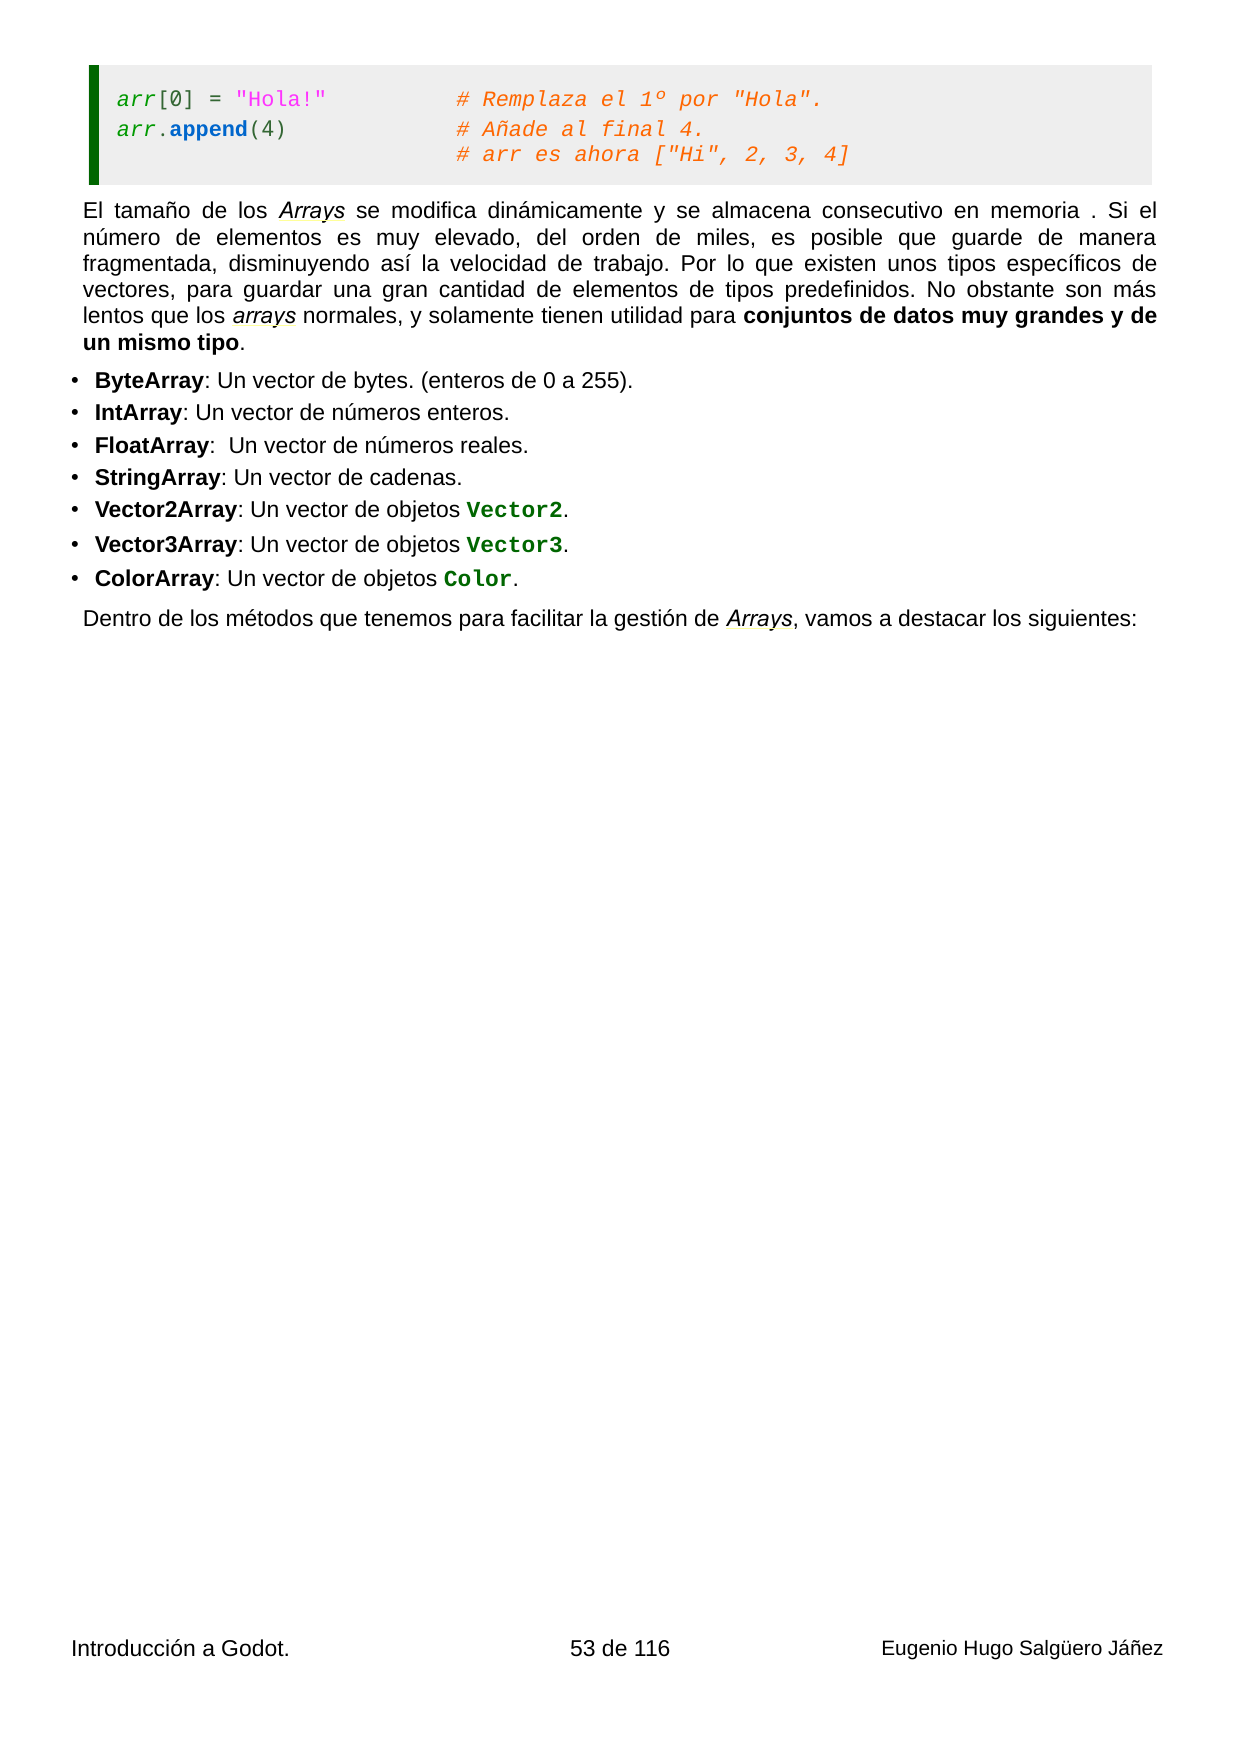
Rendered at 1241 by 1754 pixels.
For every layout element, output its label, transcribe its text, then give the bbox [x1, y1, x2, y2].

list Vector2Array: Un vector de objetos Vector2. [71, 496, 1169, 524]
list FloatArray: Un vector de números reales. [71, 432, 1169, 458]
text Dentro de los métodos que tenemos para facilitar la gestión de Arrays, vamos a destacar los siguientes: [83, 605, 1158, 631]
list ByteArray: Un vector de bytes. (enteros de 0 a 255). [71, 367, 1169, 393]
text arr[0] = "Hola!" # Remplaza el 1º por "Hola". [99, 65, 1152, 113]
list Vector3Array: Un vector de objetos Vector3. [71, 531, 1169, 559]
list StringArray: Un vector de cadenas. [71, 464, 1169, 490]
text arr.append(4) # Añade al final 4. [99, 113, 1152, 143]
list ColorArray: Un vector de objetos Color. [71, 565, 1169, 593]
text # arr es ahora ["Hi", 2, 3, 4] [99, 143, 1152, 185]
list IntArray: Un vector de números enteros. [71, 399, 1169, 426]
text El tamaño de los Arrays se modifica dinámicamente y se almacena consecutivo en memoria . Si el número de elementos es muy elevado, del orden de miles, es posible que guarde de manera fragmentada, disminuyendo así la velocidad de trabajo. Por lo que existen unos tipos específicos de vectores, para guardar una gran cantidad de elementos de tipos predefinidos. No obstante son más lentos que los arrays normales, y solamente tienen utilidad para conjuntos de datos muy grandes y de un mismo tipo. [83, 197, 1158, 355]
